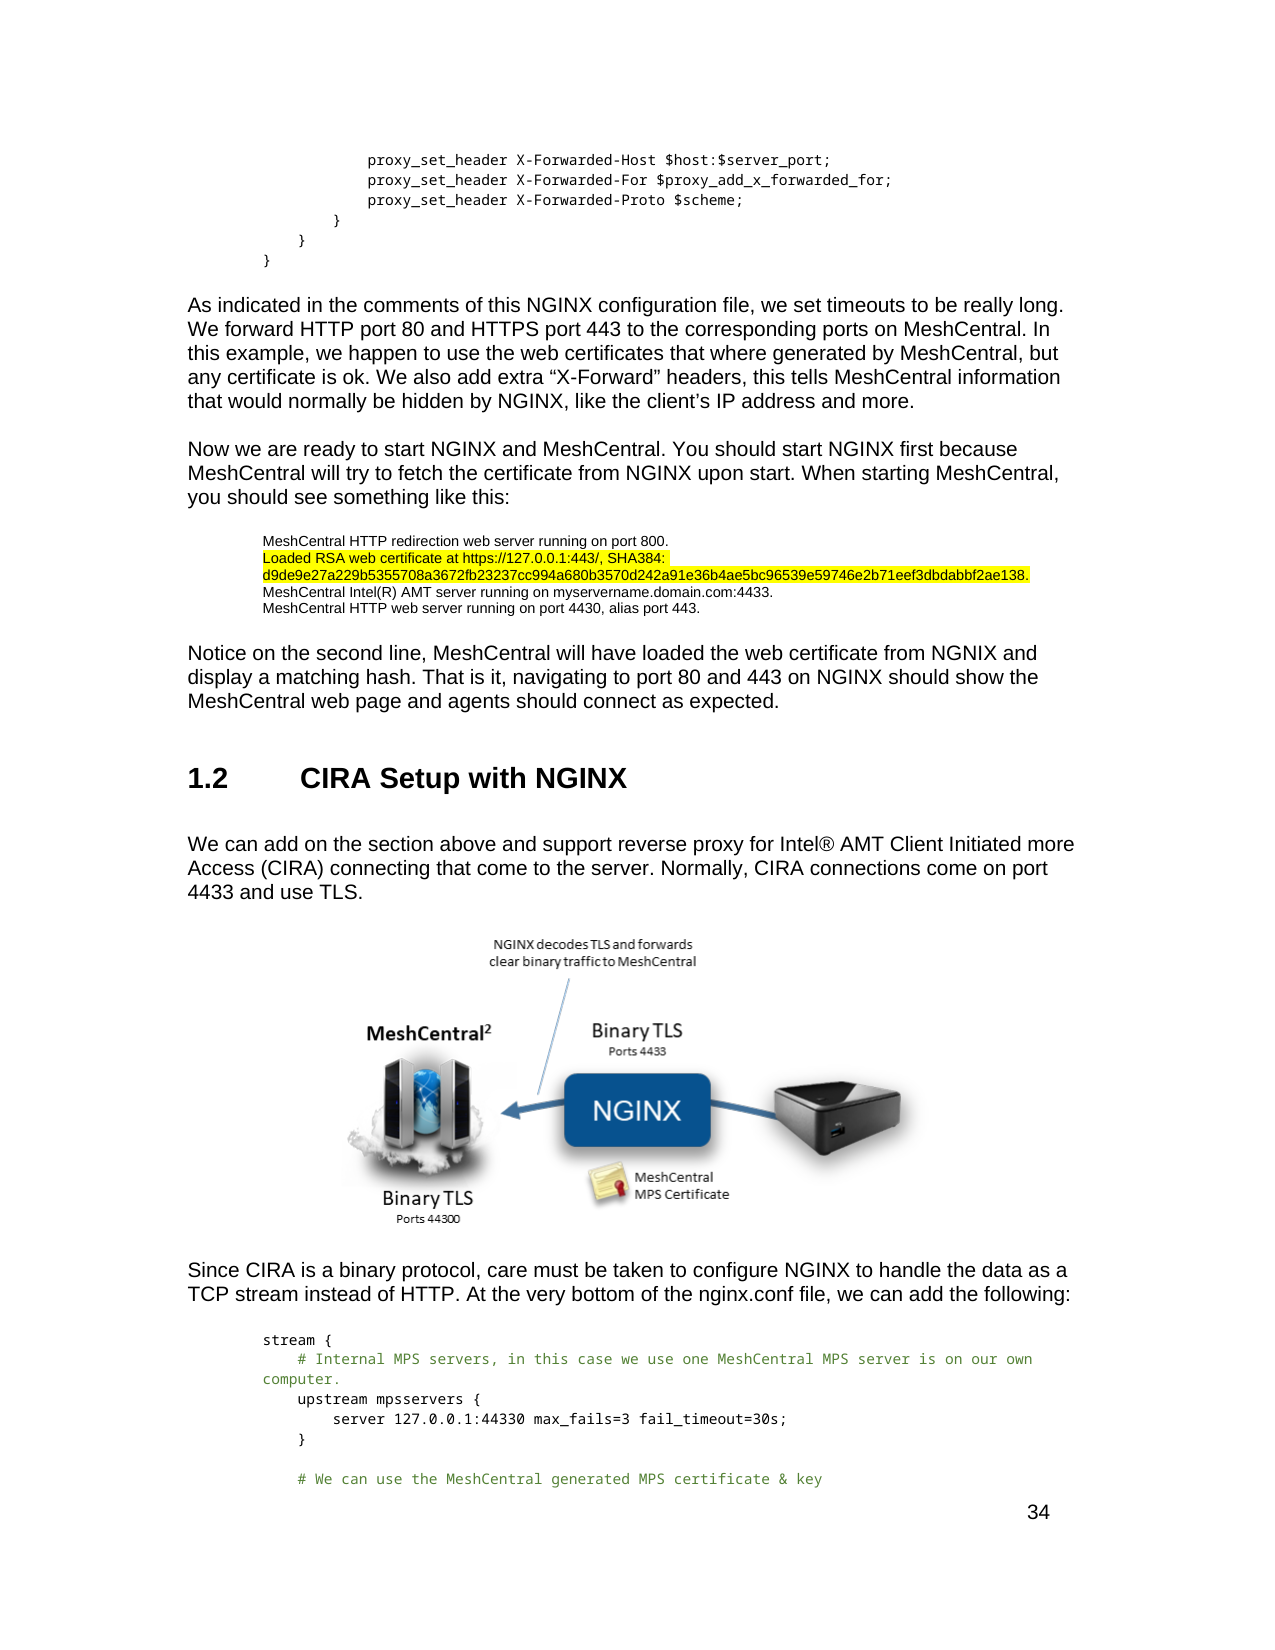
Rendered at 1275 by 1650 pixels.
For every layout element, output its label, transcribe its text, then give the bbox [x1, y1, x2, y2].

text Since CIRA is a binary protocol, care must be taken to configure NGINX to handle the data as a TCP stream instead of HTTP. At the very bottom of the nginx.conf file, we can add the following: [187, 1257, 1087, 1305]
text proxy_set_header X-Forwarded-For $proxy_add_x_forwarded_for; [262, 170, 1087, 190]
text } [262, 249, 1087, 269]
text MeshCentral HTTP web server running on port 4430, alias port 443. [262, 600, 1087, 617]
text Notice on the second line, MeshCentral will have loaded the web certificate from NGNIX and display a matching hash. That is it, navigating to port 80 and 443 on NGINX should show the MeshCentral web page and agents should connect as expected. [187, 641, 1087, 713]
text proxy_set_header X-Forwarded-Proto $scheme; [262, 190, 1087, 210]
subtitle CIRA Setup with NGINX [187, 762, 1087, 795]
text We can add on the section above and support reverse proxy for Intel® AMT Client Initiated more Access (CIRA) connecting that come to the server. Normally, CIRA connections come on port 4433 and use TLS. [187, 832, 1087, 903]
text } [262, 210, 1087, 229]
text stream { [262, 1329, 1087, 1349]
text Loaded RSA web certificate at https://127.0.0.1:443/, SHA384: d9de9e27a229b5355708a3672fb23237cc994a680b3570d242a91e36b4ae5bc96539e59746e2b71eef3dbdabbf2ae138. [262, 550, 1087, 583]
text MeshCentral Intel(R) AMT server running on myservername.domain.com:4433. [262, 583, 1087, 600]
text } [262, 229, 1087, 249]
text # Internal MPS servers, in this case we use one MeshCentral MPS server is on our own computer. [262, 1349, 1087, 1389]
text As indicated in the comments of this NGINX configuration file, we set timeouts to be really long. We forward HTTP port 80 and HTTPS port 443 to the corresponding ports on MeshCentral. In this example, we happen to use the web certificates that where generated by MeshCentral, but any certificate is ok. We also add extra “X-Forward” headers, this tells MeshCentral information that would normally be hidden by NGINX, like the client’s IP address and more. [187, 293, 1087, 413]
text MeshCentral HTTP redirection web server running on port 800. [262, 533, 1087, 550]
text Now we are ready to start NGINX and MeshCentral. You should start NGINX first because MeshCentral will try to fetch the certificate from NGINX upon start. When starting MeshCentral, you should see something like this: [187, 437, 1087, 509]
text upstream mpsservers { [262, 1389, 1087, 1409]
text } [262, 1429, 1087, 1449]
text server 127.0.0.1:44330 max_fails=3 fail_timeout=30s; [262, 1409, 1087, 1429]
text proxy_set_header X-Forwarded-Host $host:$server_port; [262, 150, 1087, 170]
text # We can use the MeshCentral generated MPS certificate & key [262, 1468, 1087, 1488]
